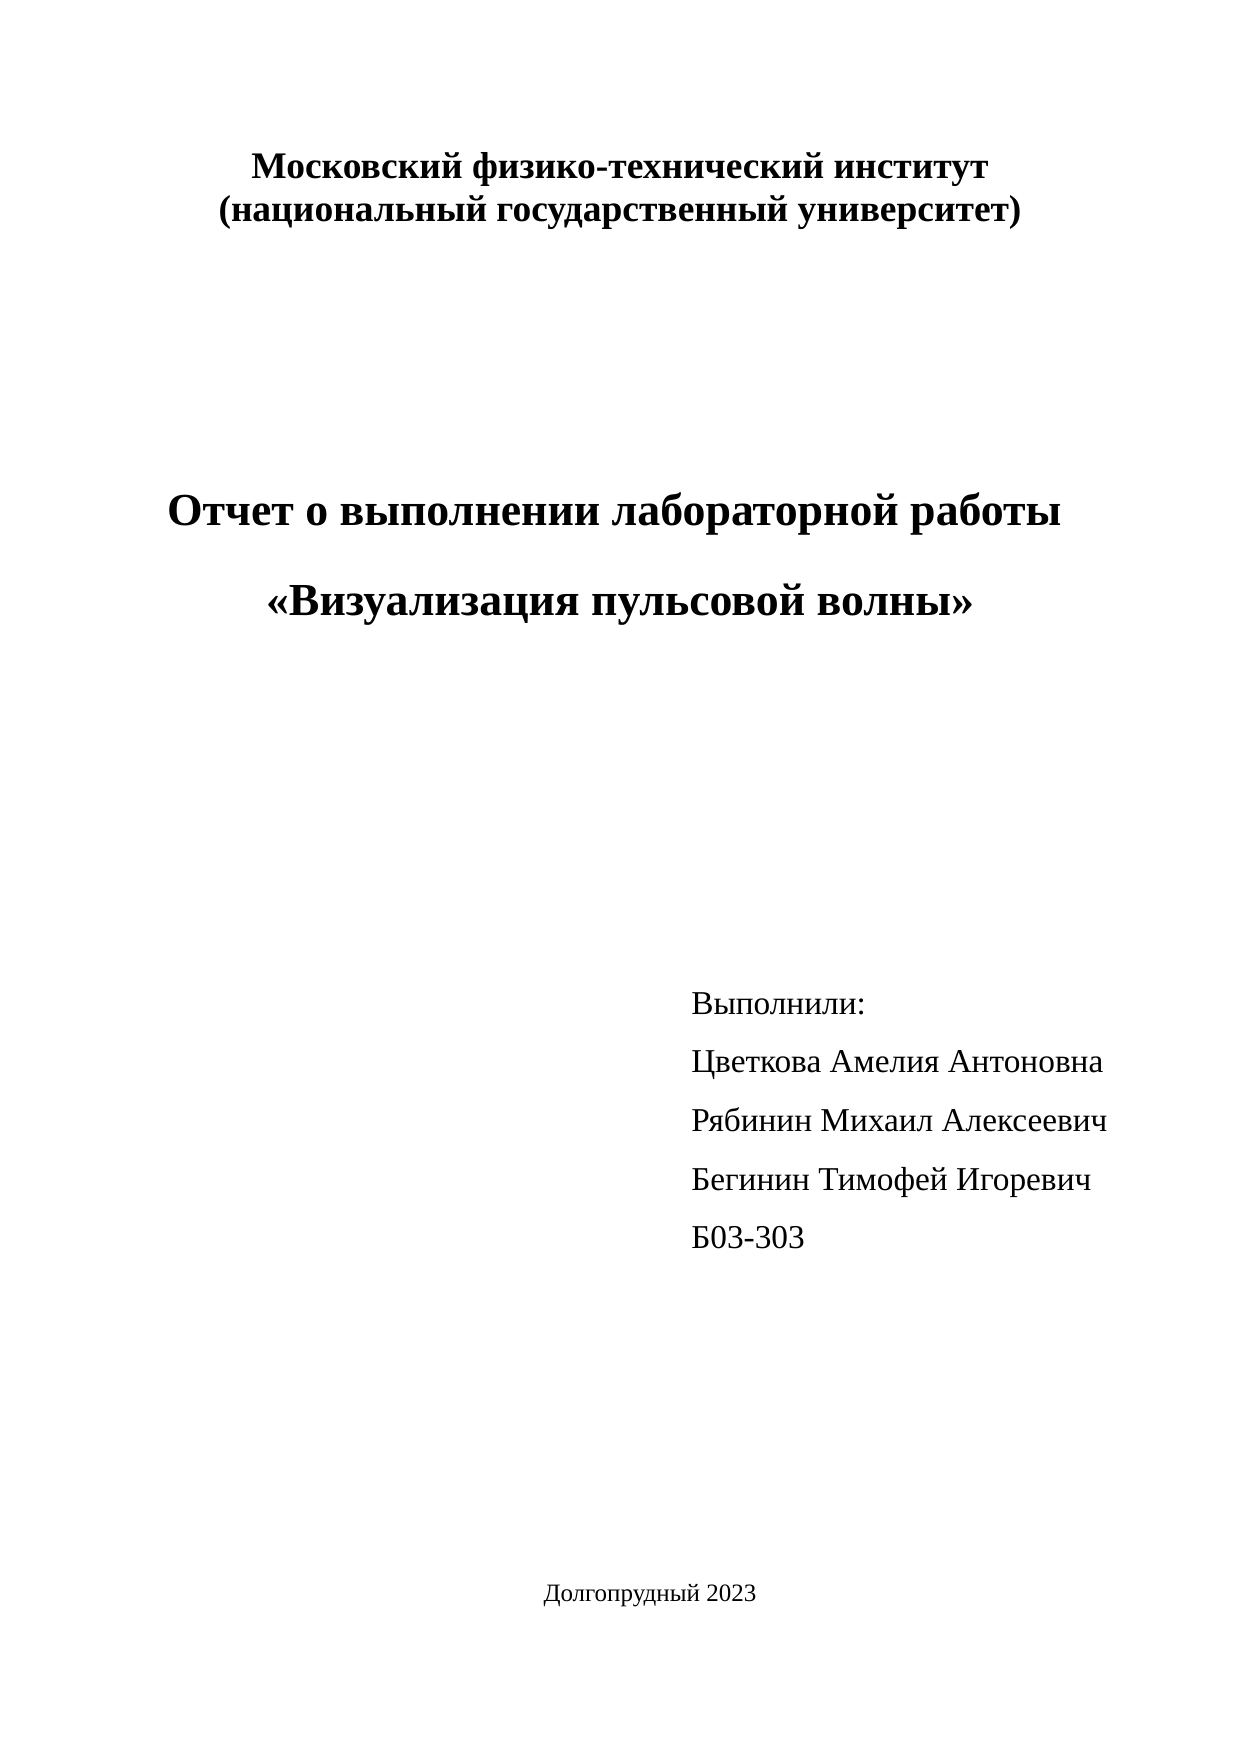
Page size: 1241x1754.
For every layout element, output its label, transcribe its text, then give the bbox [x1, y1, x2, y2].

text Бегинин Тимофей Игоревич [118, 1159, 1122, 1197]
title Московский физико-технический институт (национальный государственный университет) [118, 143, 1122, 229]
text Долгопрудный 2023 [118, 1578, 1122, 1607]
text Б03-303 [118, 1217, 1122, 1256]
title Отчет о выполнении лабораторной работы [118, 482, 1122, 535]
text Выполнили: [118, 983, 1122, 1021]
text Рябинин Михаил Алексеевич [118, 1100, 1122, 1138]
text Цветкова Амелия Антоновна [118, 1042, 1122, 1080]
title «Визуализация пульсовой волны» [118, 573, 1122, 625]
